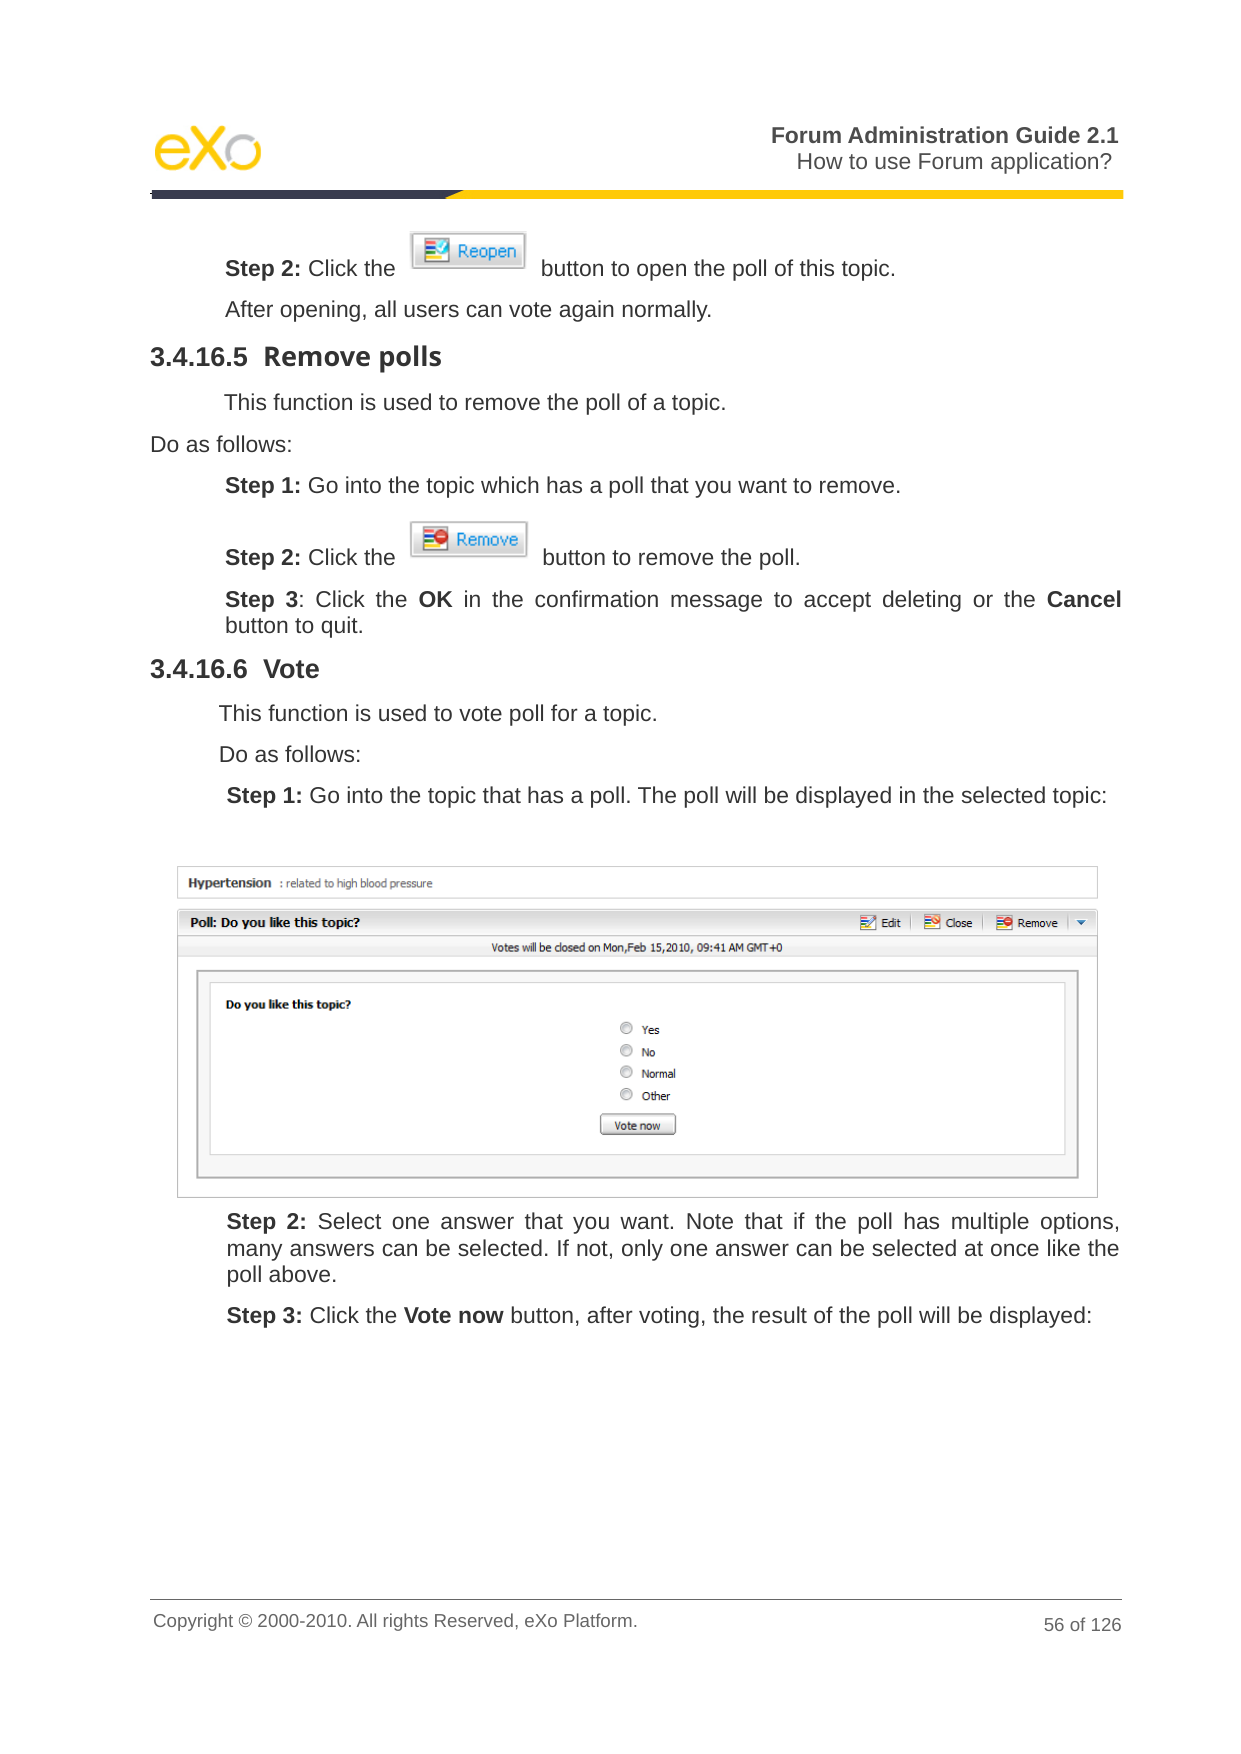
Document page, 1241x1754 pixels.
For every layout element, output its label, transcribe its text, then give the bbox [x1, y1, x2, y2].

picture [151, 190, 1124, 199]
picture [409, 520, 529, 559]
list This function is used to vote poll for a topic. [175, 699, 1122, 726]
list Step 1: Go into the topic which has a poll that you want to remove. [187, 472, 1122, 498]
list Step 3: Click the OK in the confirmation message to accept deleting or the Cancel button to quit. [187, 586, 1122, 638]
picture [172, 865, 1100, 1201]
list Step 2: Click the button to remove the poll. [187, 513, 1122, 571]
picture [409, 231, 527, 269]
text Do as follows: [150, 431, 1122, 457]
list Step 2: Click the button to open the poll of this topic. [187, 223, 1122, 281]
list Step 2: Select one answer that you want. Note that if the poll has multiple options, many answers can be selected. If not, only one answer can be selected at once like the poll above. [189, 865, 1122, 1287]
text This function is used to remove the poll of a topic. [150, 389, 1122, 416]
picture [155, 125, 262, 171]
subtitle Remove polls [150, 337, 1122, 374]
subtitle Vote [150, 653, 1122, 684]
list Do as follows: [181, 741, 1122, 767]
list Step 1: Go into the topic that has a poll. The poll will be displayed in the selected topic: [189, 782, 1122, 809]
list After opening, all users can vote again normally. [187, 296, 1122, 322]
list Step 3: Click the Vote now button, after voting, the result of the poll will be displayed: [189, 1302, 1122, 1329]
